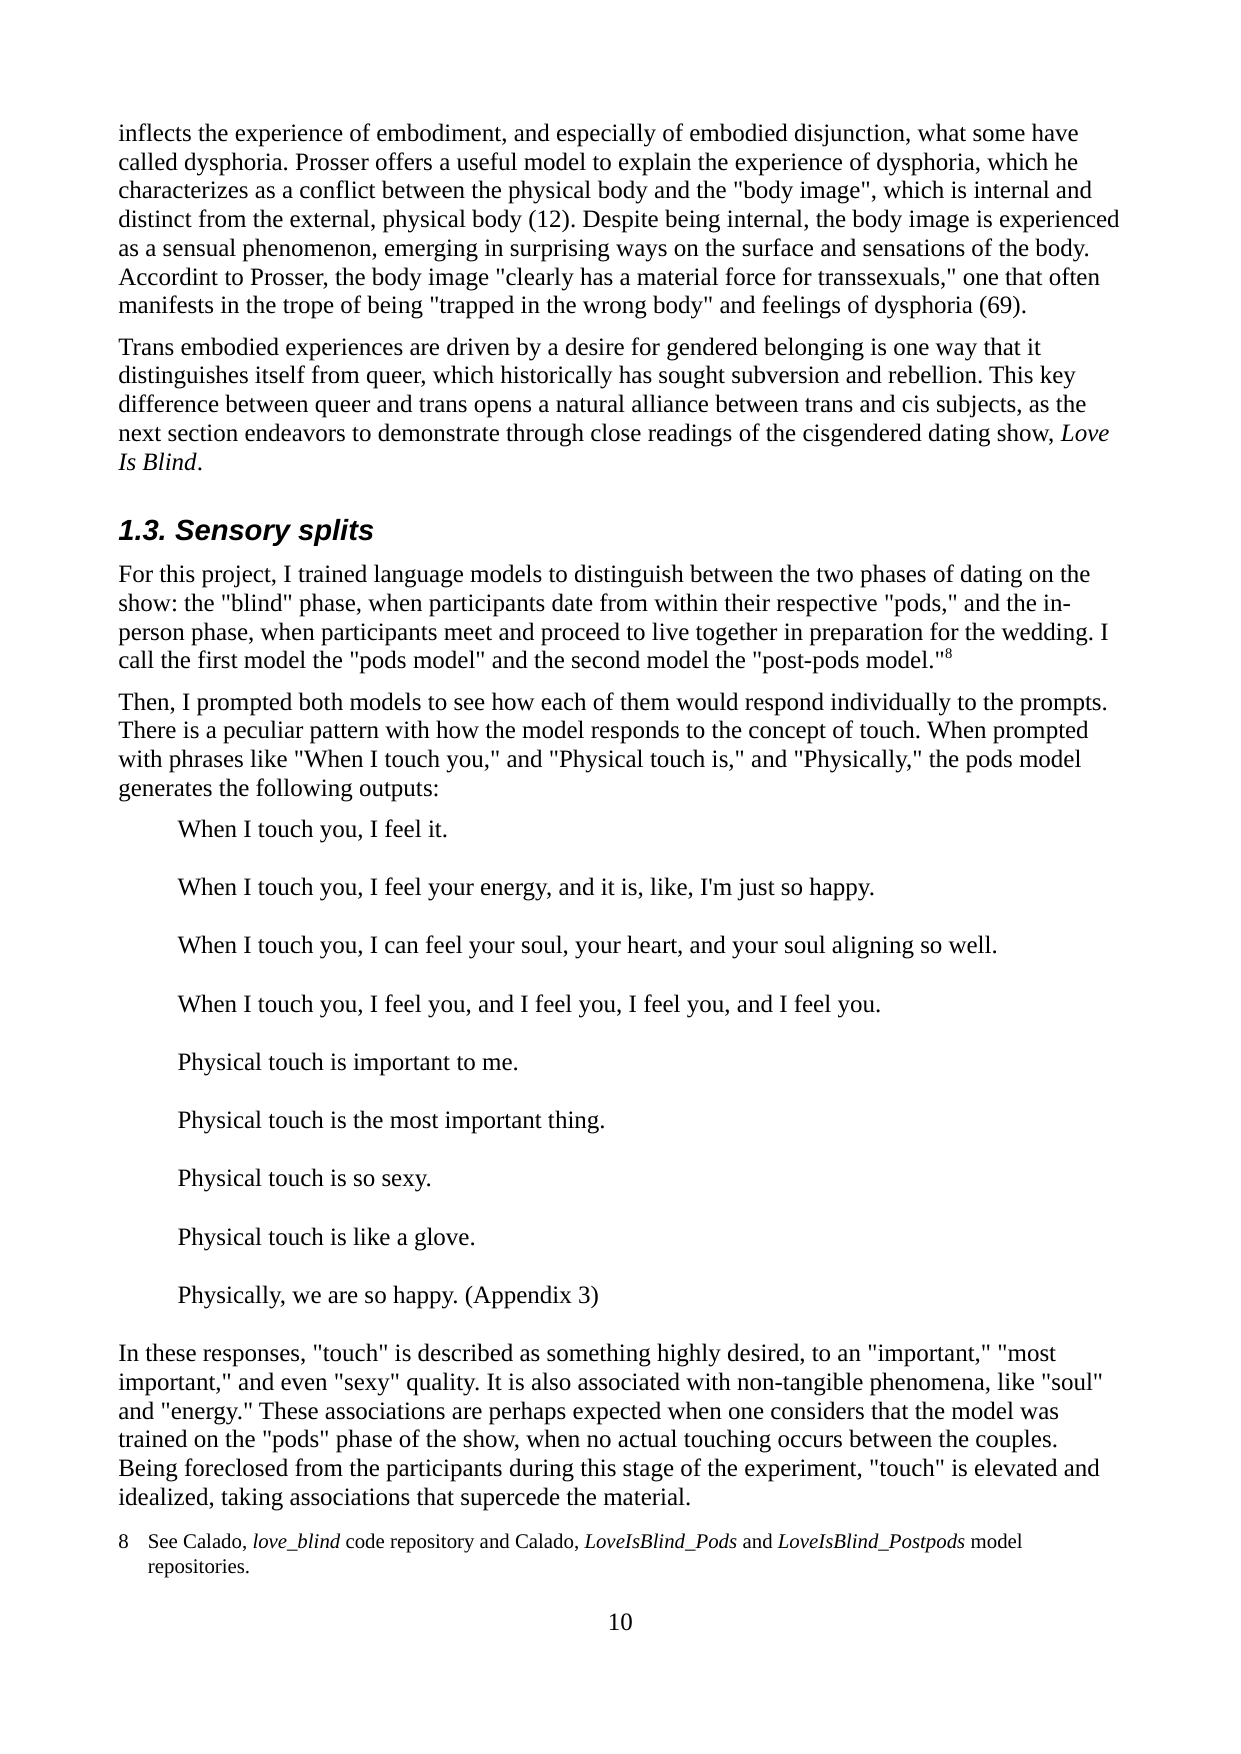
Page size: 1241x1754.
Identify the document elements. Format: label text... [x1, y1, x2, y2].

text Then, I prompted both models to see how each of them would respond individually to the prompts. There is a peculiar pattern with how the model responds to the concept of touch. When prompted with phrases like "When I touch you," and "Physical touch is," and "Physically," the pods model generates the following outputs: [118, 687, 1122, 802]
text When I touch you, I can feel your soul, your heart, and your soul aligning so well. [177, 931, 1063, 959]
text Trans embodied experiences are driven by a desire for gendered belonging is one way that it distinguishes itself from queer, which historically has sought subversion and rebellion. This key difference between queer and trans opens a natural alliance between trans and cis subjects, as the next section endeavors to demonstrate through close readings of the cisgendered dating show, Love Is Blind. [118, 332, 1122, 476]
text In these responses, "touch" is described as something highly desired, to an "important," "most important," and even "sexy" quality. It is also associated with non-tangible phenomena, like "soul" and "energy." These associations are perhaps expected when one considers that the model was trained on the "pods" phase of the show, when no actual touching occurs between the couples. Being foreclosed from the participants during this stage of the experiment, "touch" is elevated and idealized, taking associations that supercede the material. [118, 1338, 1122, 1511]
text Physically, we are so happy. (Appendix 3) [177, 1280, 1063, 1309]
text Physical touch is so sexy. [177, 1163, 1063, 1192]
text Physical touch is important to me. [177, 1047, 1063, 1076]
subtitle Sensory splits [118, 513, 1122, 547]
text When I touch you, I feel it. [177, 814, 1063, 843]
text See Calado, love_blind code repository and Calado, LoveIsBlind_Pods and LoveIsBlind_Postpods model repositories. [118, 1529, 1122, 1578]
text When I touch you, I feel your energy, and it is, like, I'm just so happy. [177, 872, 1063, 901]
text inflects the experience of embodiment, and especially of embodied disjunction, what some have called dysphoria. Prosser offers a useful model to explain the experience of dysphoria, which he characterizes as a conflict between the physical body and the "body image", which is internal and distinct from the external, physical body (12). Despite being internal, the body image is experienced as a sensual phenomenon, emerging in surprising ways on the surface and sensations of the body. Accordint to Prosser, the body image "clearly has a material force for transsexuals," one that often manifests in the trope of being "trapped in the wrong body" and feelings of dysphoria (69). [118, 118, 1122, 319]
text For this project, I trained language models to distinguish between the two phases of dating on the show: the "blind" phase, when participants date from within their respective "pods," and the in-person phase, when participants meet and proceed to live together in preparation for the wedding. I call the first model the "pods model" and the second model the "post-pods model." [118, 559, 1122, 674]
text When I touch you, I feel you, and I feel you, I feel you, and I feel you. [177, 989, 1063, 1018]
text Physical touch is the most important thing. [177, 1105, 1063, 1134]
text Physical touch is like a glove. [177, 1222, 1063, 1251]
